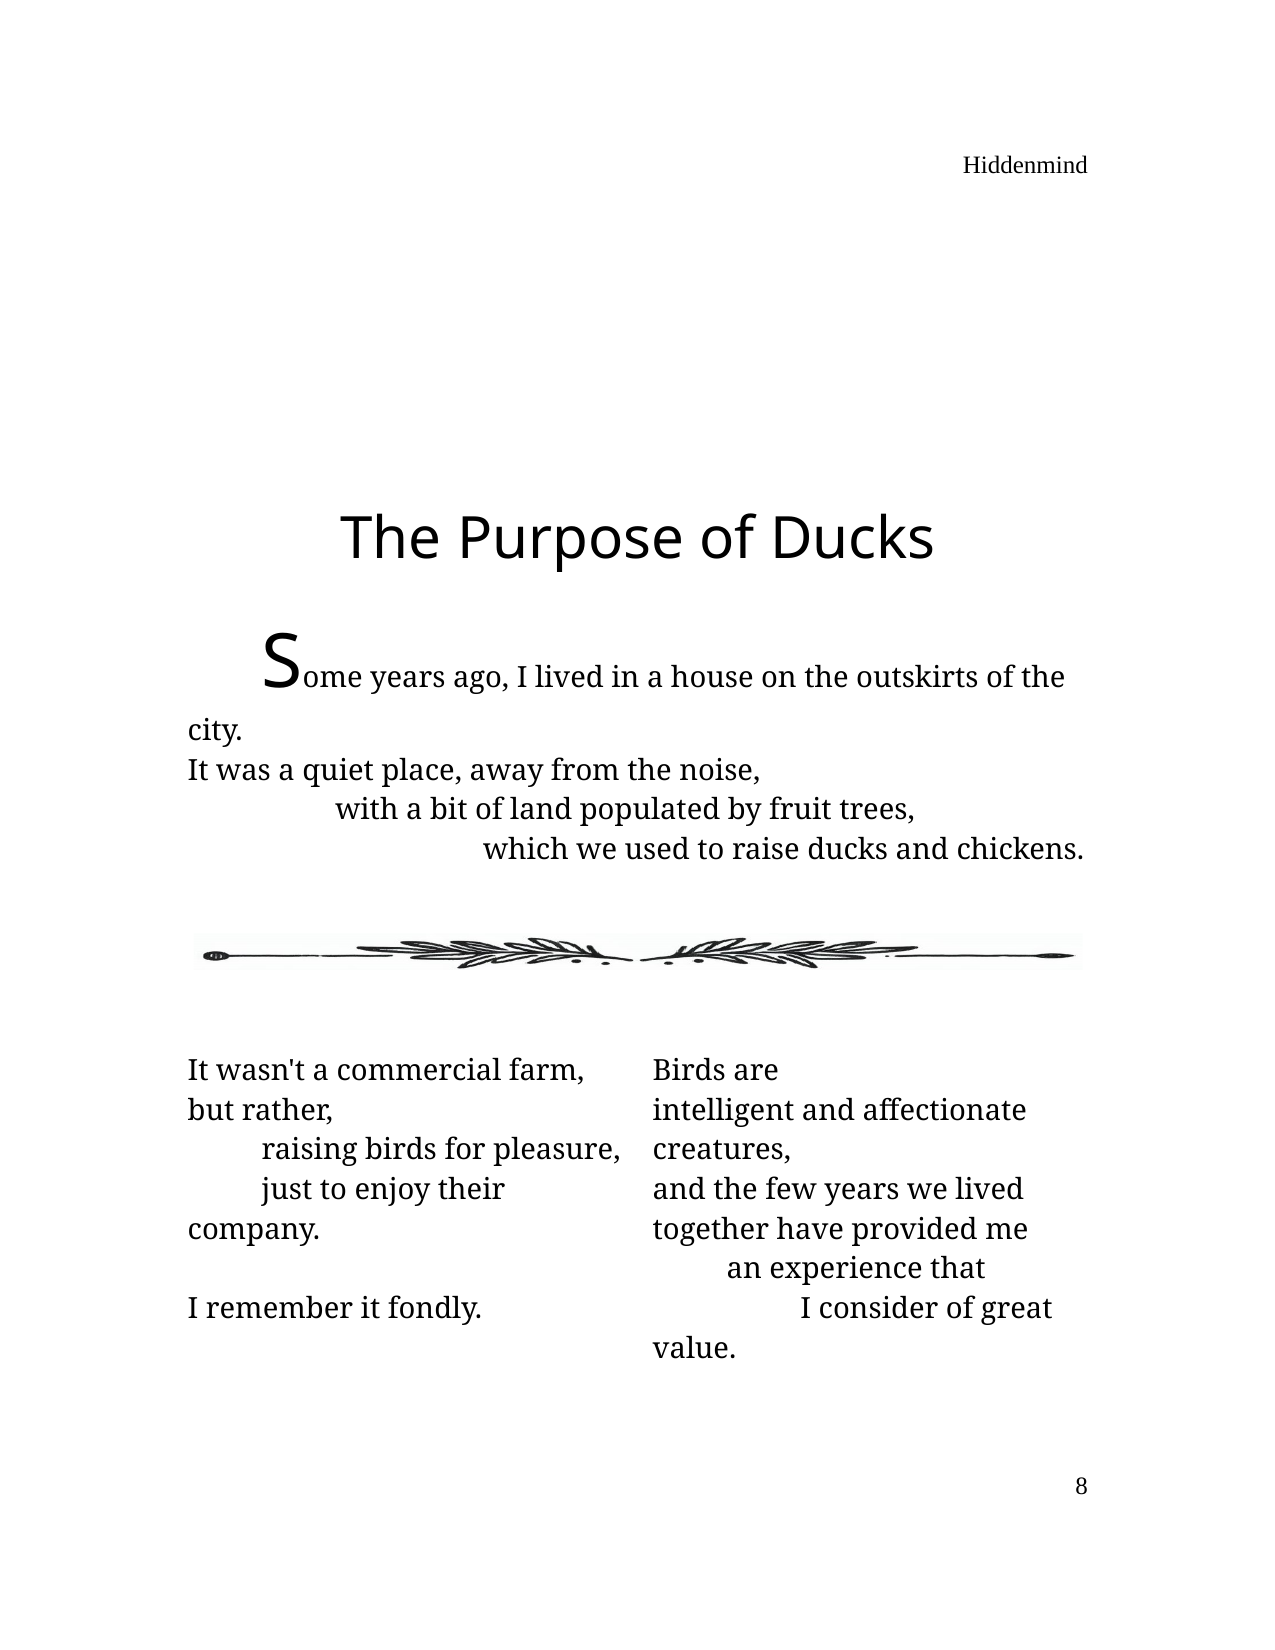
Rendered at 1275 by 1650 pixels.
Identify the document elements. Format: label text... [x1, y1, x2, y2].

text I consider of great value. [652, 1287, 1087, 1367]
text with a bit of land populated by fruit trees, [187, 788, 1087, 828]
text raising birds for pleasure, [187, 1128, 622, 1168]
text which we used to raise ducks and chickens. [187, 828, 1087, 868]
text but rather, [187, 1089, 622, 1128]
text and the few years we lived together have provided me [652, 1168, 1087, 1248]
text Some years ago, I lived in a house on the outskirts of the city. [187, 607, 1087, 749]
picture [193, 933, 1083, 970]
text It was a quiet place, away from the noise, [187, 749, 1087, 788]
text just to enjoy their company. [187, 1168, 622, 1248]
text Birds are [652, 1049, 1087, 1089]
text I remember it fondly. [187, 1287, 622, 1327]
text an experience that [652, 1248, 1087, 1287]
text intelligent and affectionate creatures, [652, 1089, 1087, 1168]
text It wasn't a commercial farm, [187, 1049, 622, 1089]
